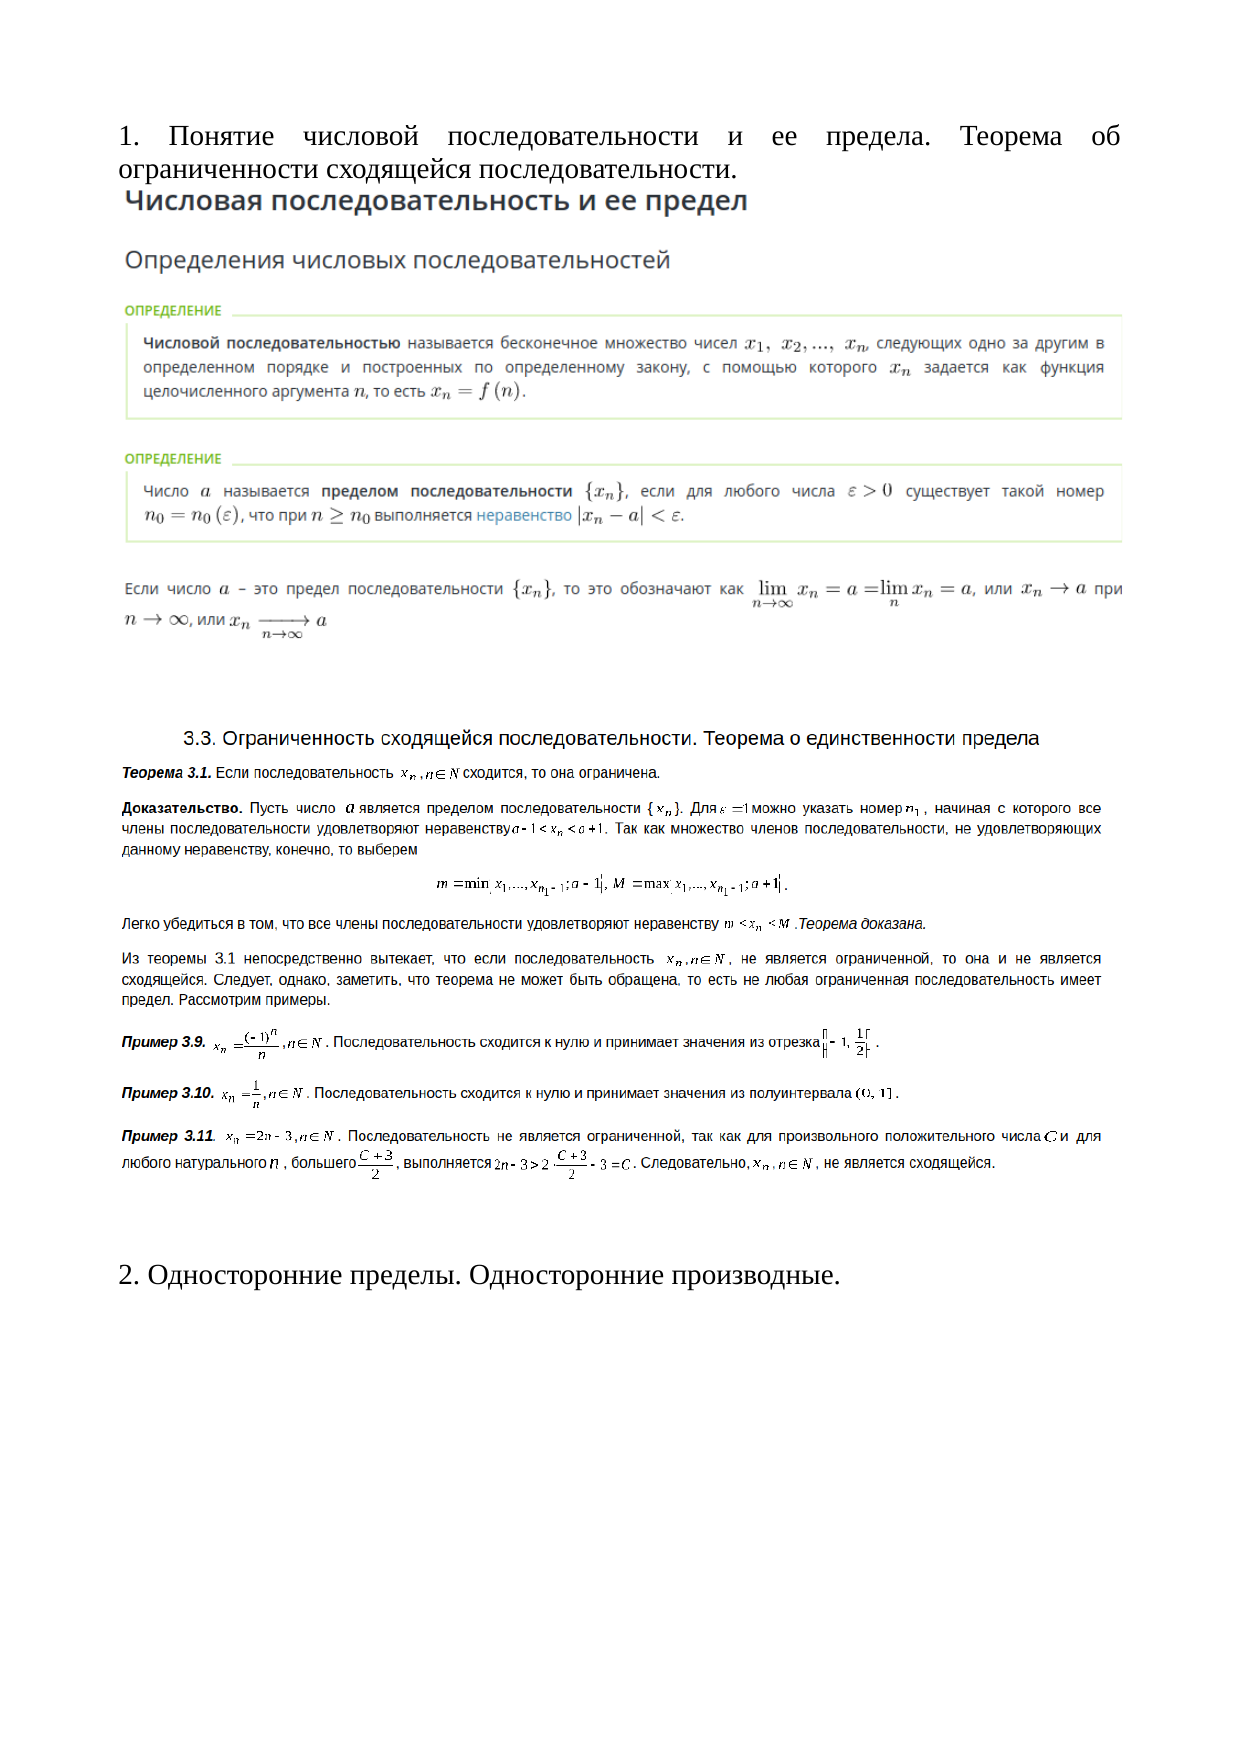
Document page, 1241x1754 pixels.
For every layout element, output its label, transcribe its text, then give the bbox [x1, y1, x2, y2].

subtitle 2. Односторонние пределы. Односторонние производные. [118, 1257, 1122, 1291]
subtitle 1. Понятие числовой последовательности и ее предела. Теорема об ограниченности сходящейся последовательности. [118, 118, 1122, 185]
picture [118, 714, 1123, 1191]
picture [118, 185, 1123, 648]
